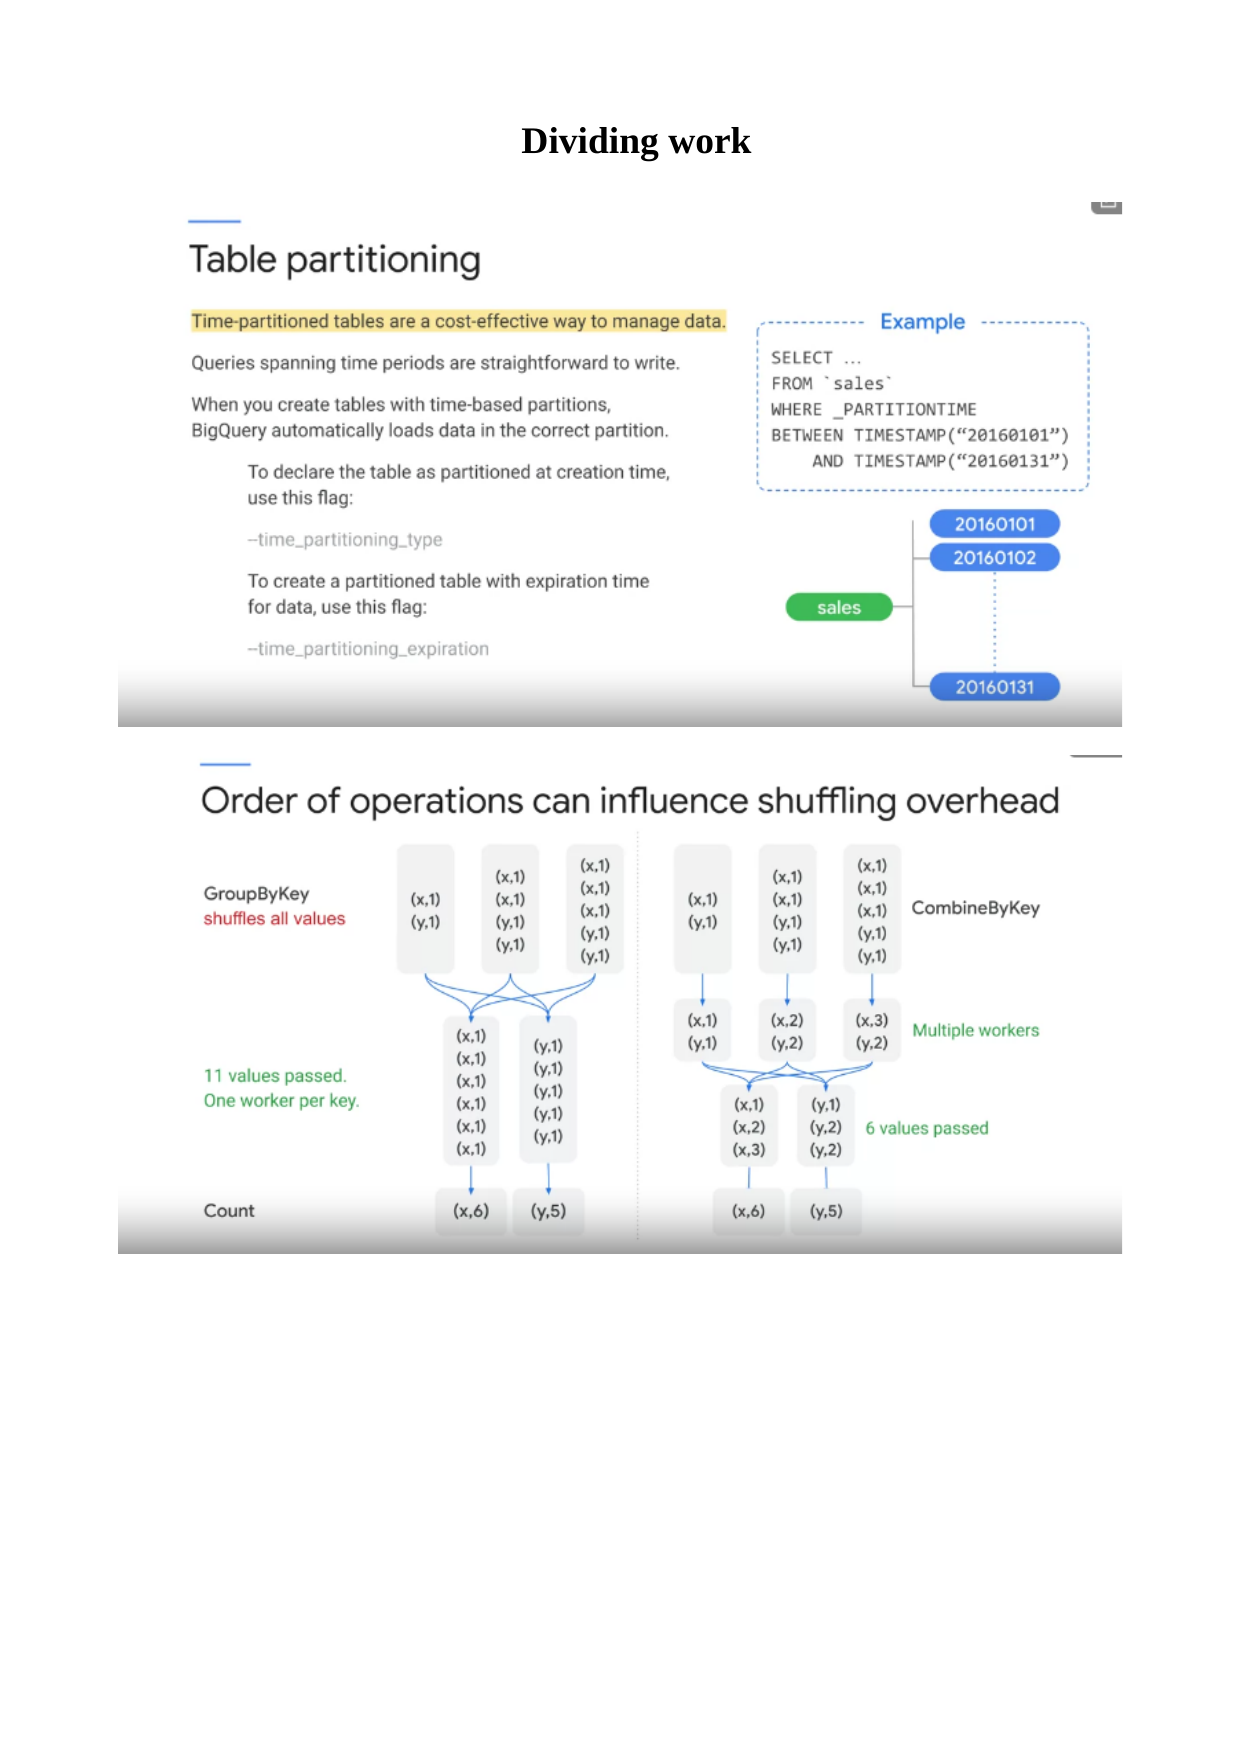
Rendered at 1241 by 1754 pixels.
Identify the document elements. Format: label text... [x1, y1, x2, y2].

subtitle Dividing work [118, 118, 1122, 161]
picture [118, 755, 1123, 1254]
picture [118, 202, 1123, 727]
